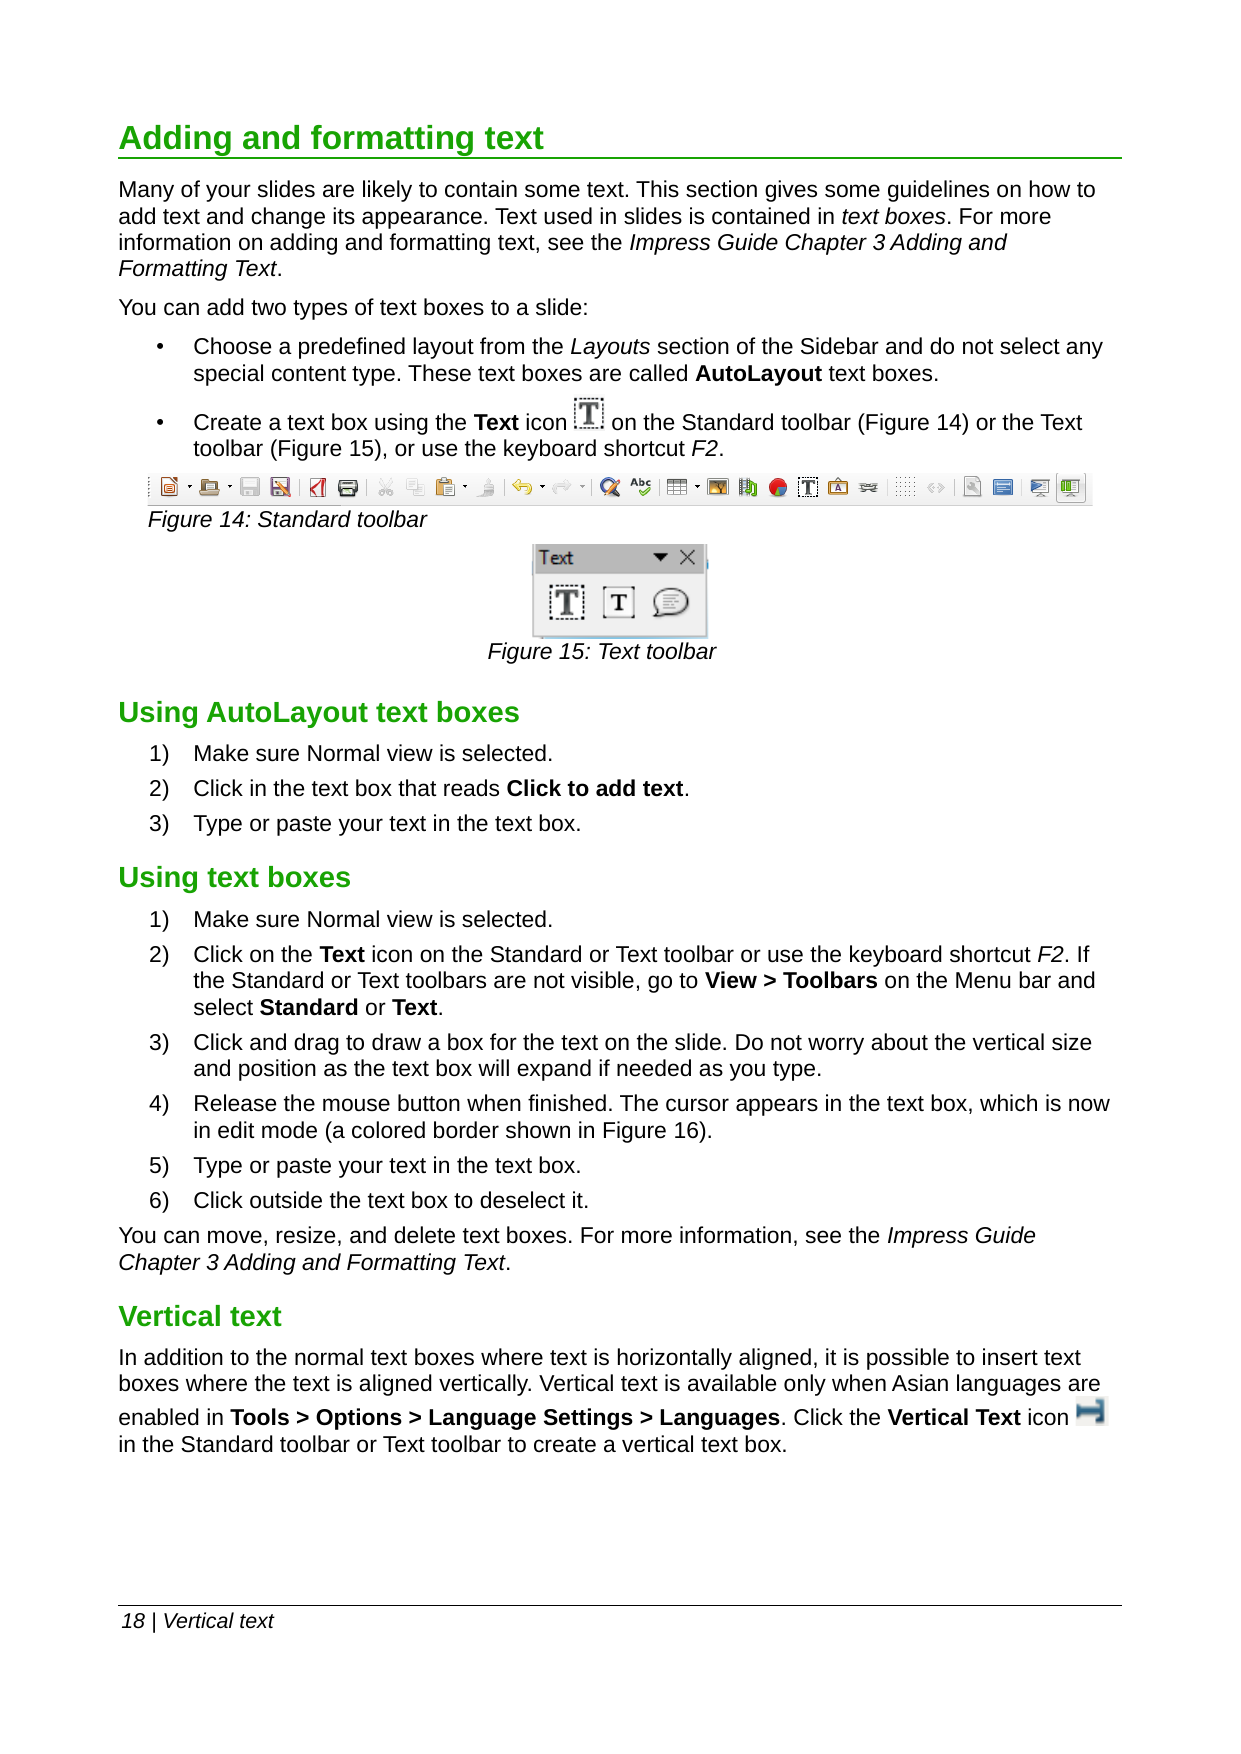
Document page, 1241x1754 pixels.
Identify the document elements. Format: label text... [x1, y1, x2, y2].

list Type or paste your text in the text box. [169, 810, 1122, 837]
list Release the mouse button when finished. The cursor appears in the text box, which is now in edit mode (a colored border shown in Figure 16). [169, 1090, 1122, 1143]
list Make sure Normal view is selected. [169, 740, 1122, 766]
text Figure 14: Standard toolbar [148, 506, 1093, 532]
picture [531, 544, 709, 639]
list Click outside the text box to deselect it. [169, 1187, 1122, 1213]
subtitle Using text boxes [118, 860, 1122, 894]
subtitle Adding and formatting text [118, 118, 1122, 157]
list Type or paste your text in the text box. [169, 1152, 1122, 1178]
text Figure 15: Text toolbar [487, 544, 753, 664]
list Choose a predefined layout from the Layouts section of the Sidebar and do not select any special content type. These text boxes are called AutoLayout text boxes. [156, 333, 1122, 386]
subtitle Using AutoLayout text boxes [118, 695, 1122, 728]
picture [1075, 1396, 1109, 1426]
list Click and drag to draw a box for the text on the slide. Do not worry about the vertical size and position as the text box will expand if needed as you type. [169, 1029, 1122, 1082]
list Make sure Normal view is selected. [169, 906, 1122, 932]
list Create a text box using the Text icon on the Standard toolbar (Figure 14) or the Text toolbar (Figure 15), or use the keyboard shortcut F2. [156, 395, 1122, 461]
text You can move, resize, and delete text boxes. For more information, see the Impress Guide Chapter 3 Adding and Formatting Text. [118, 1222, 1122, 1275]
list Click in the text box that reads Click to add text. [169, 775, 1122, 802]
list You can add two types of text boxes to a slide: [118, 294, 1122, 321]
text In addition to the normal text boxes where text is horizontally aligned, it is possible to insert text boxes where the text is aligned vertically. Vertical text is available only when Asian languages are enabled in Tools > Options > Language Settings > Languages. Click the Vertical Text icon in the Standard toolbar or Text toolbar to create a vertical text box. [118, 1344, 1122, 1457]
list Click on the Text icon on the Standard or Text toolbar or use the keyboard shortcut F2. If the Standard or Text toolbars are not visible, go to View > Toolbars on the Menu bar and select Standard or Text. [169, 941, 1122, 1020]
picture [147, 473, 1093, 506]
subtitle Vertical text [118, 1299, 1122, 1332]
text Many of your slides are likely to contain some text. This section gives some guidelines on how to add text and change its appearance. Text used in slides is contained in text boxes. For more information on adding and formatting text, see the Impress Guide Chapter 3 Adding and Formatting Text. [118, 176, 1122, 282]
